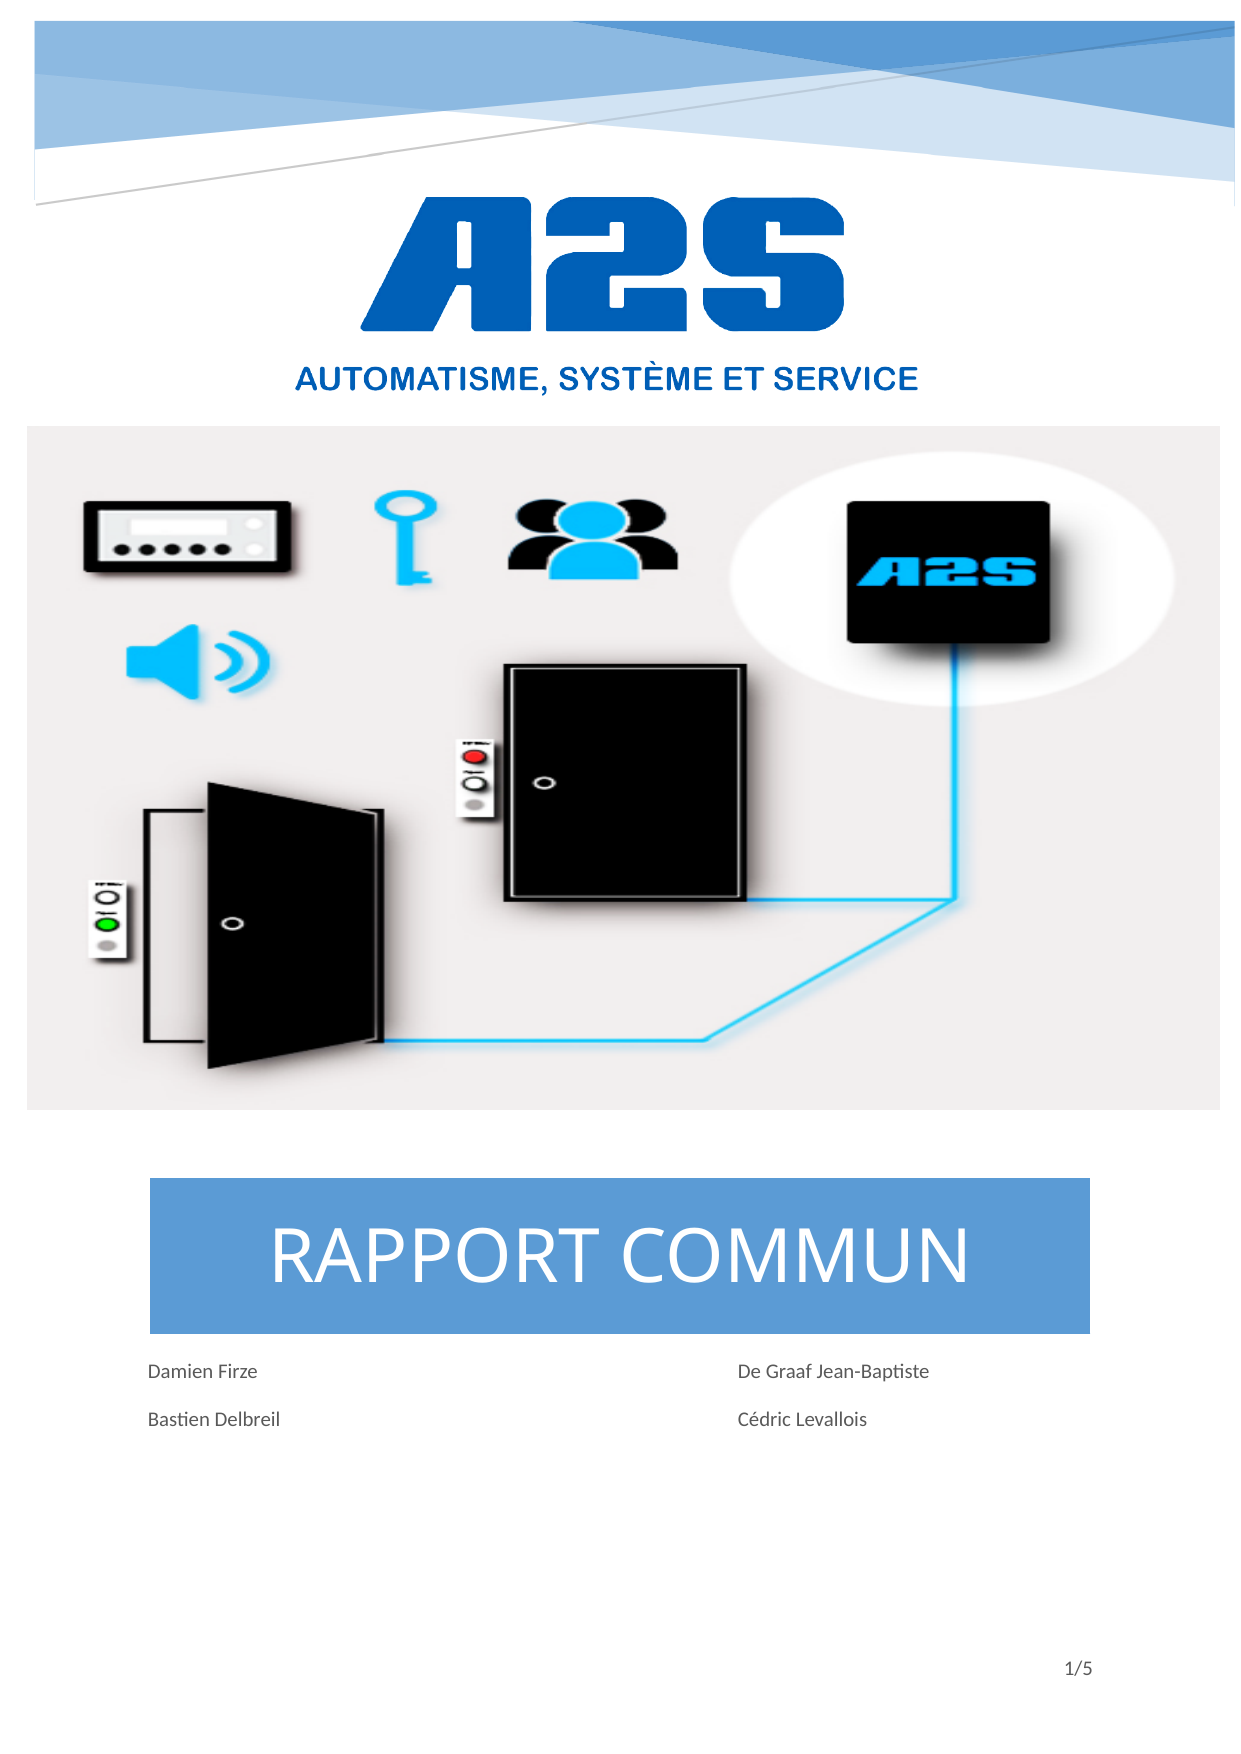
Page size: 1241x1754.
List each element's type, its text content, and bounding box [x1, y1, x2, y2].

text Damien Firze De Graaf Jean-Baptiste [148, 1359, 1093, 1384]
text Bastien Delbreil Cédric Levallois [148, 1406, 1093, 1431]
picture [27, 426, 1220, 1110]
title Rapport commun [151, 1179, 1089, 1333]
picture [34, 20, 1235, 418]
